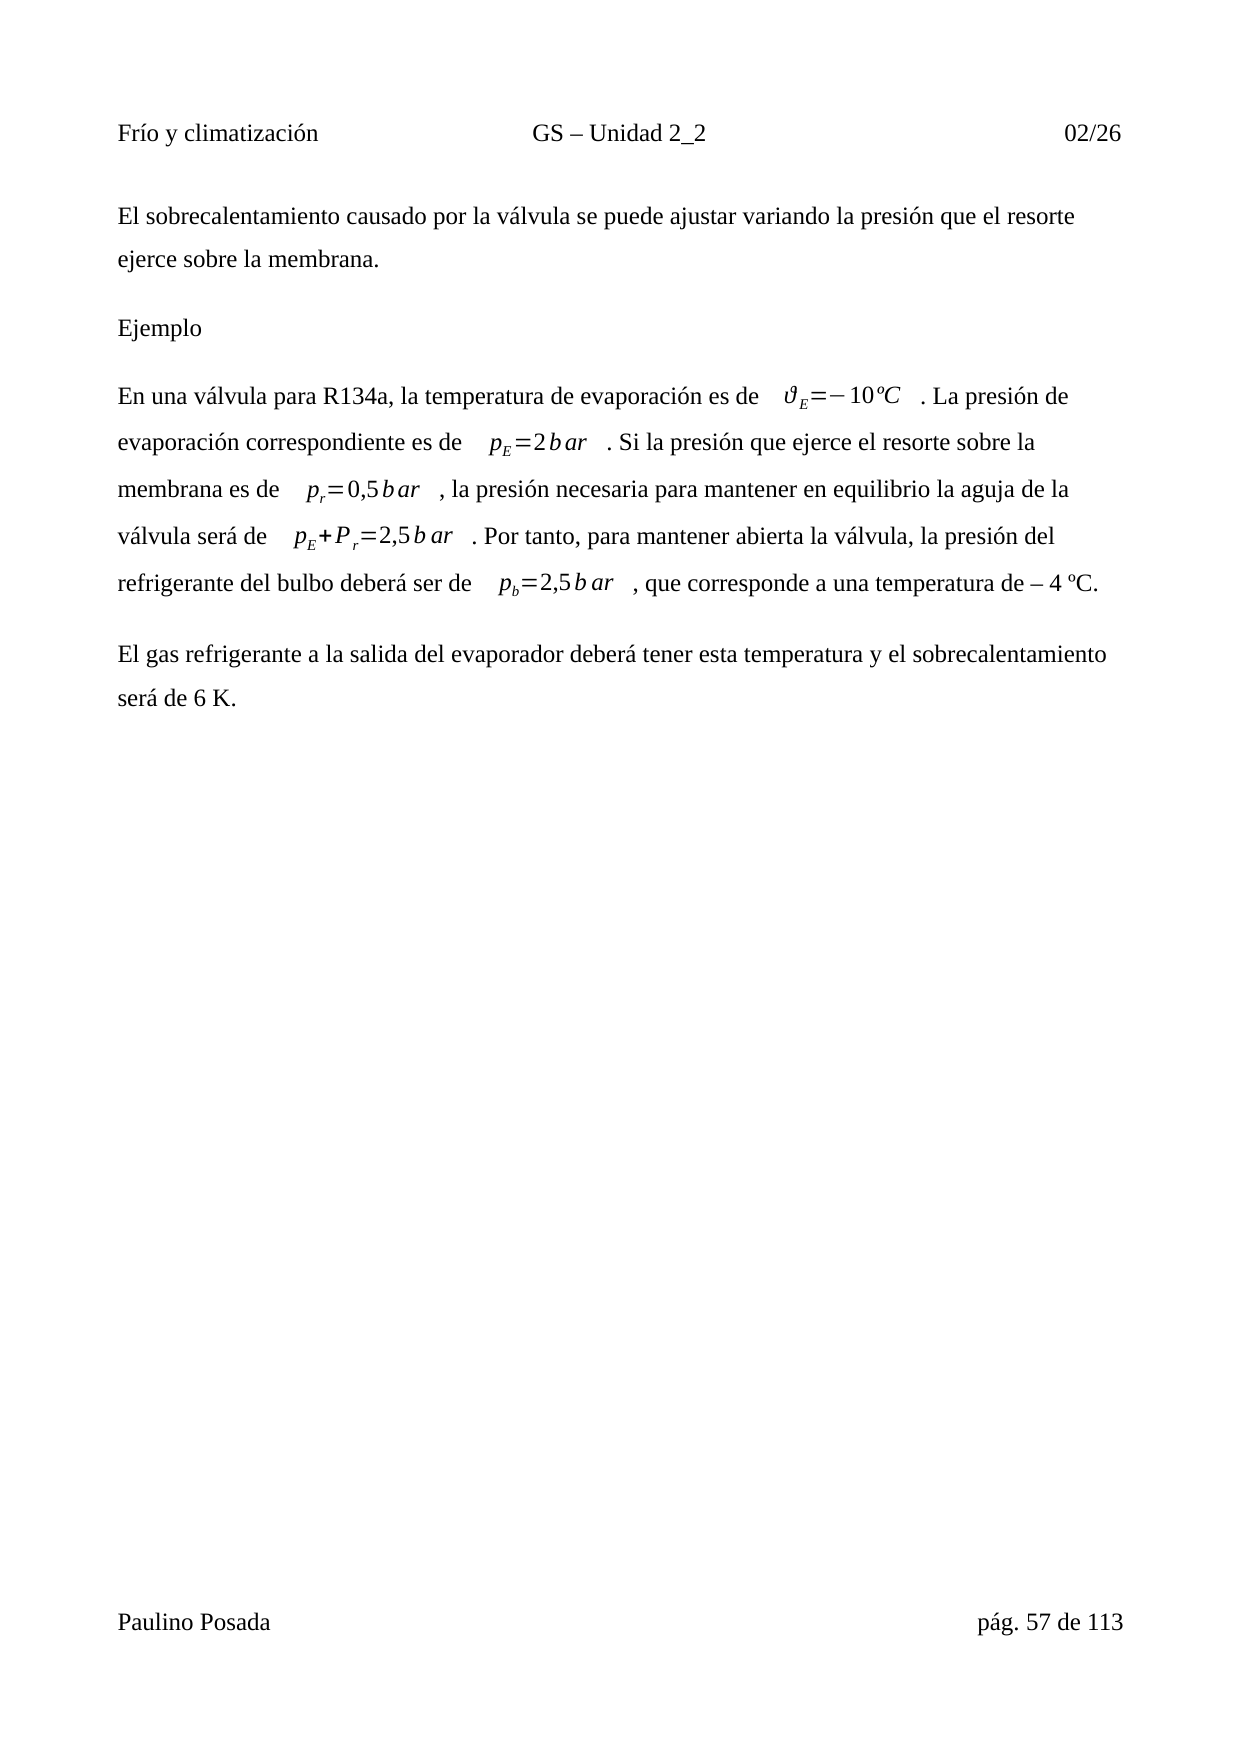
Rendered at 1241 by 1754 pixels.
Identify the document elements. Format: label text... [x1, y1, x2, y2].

text Ejemplo [117, 313, 1123, 341]
text En una válvula para R134a, la temperatura de evaporación es de . La presión de evaporación correspondiente es de . Si la presión que ejerce el resorte sobre la membrana es de , la presión necesaria para mantener en equilibrio la aguja de la válvula será de . Por tanto, para mantener abierta la válvula, la presión del refrigerante del bulbo deberá ser de , que corresponde a una temperatura de – 4 ºC. [117, 381, 1123, 600]
text El sobrecalentamiento causado por la válvula se puede ajustar variando la presión que el resorte ejerce sobre la membrana. [117, 201, 1123, 273]
text El gas refrigerante a la salida del evaporador deberá tener esta temperatura y el sobrecalentamiento será de 6 K. [117, 639, 1123, 711]
